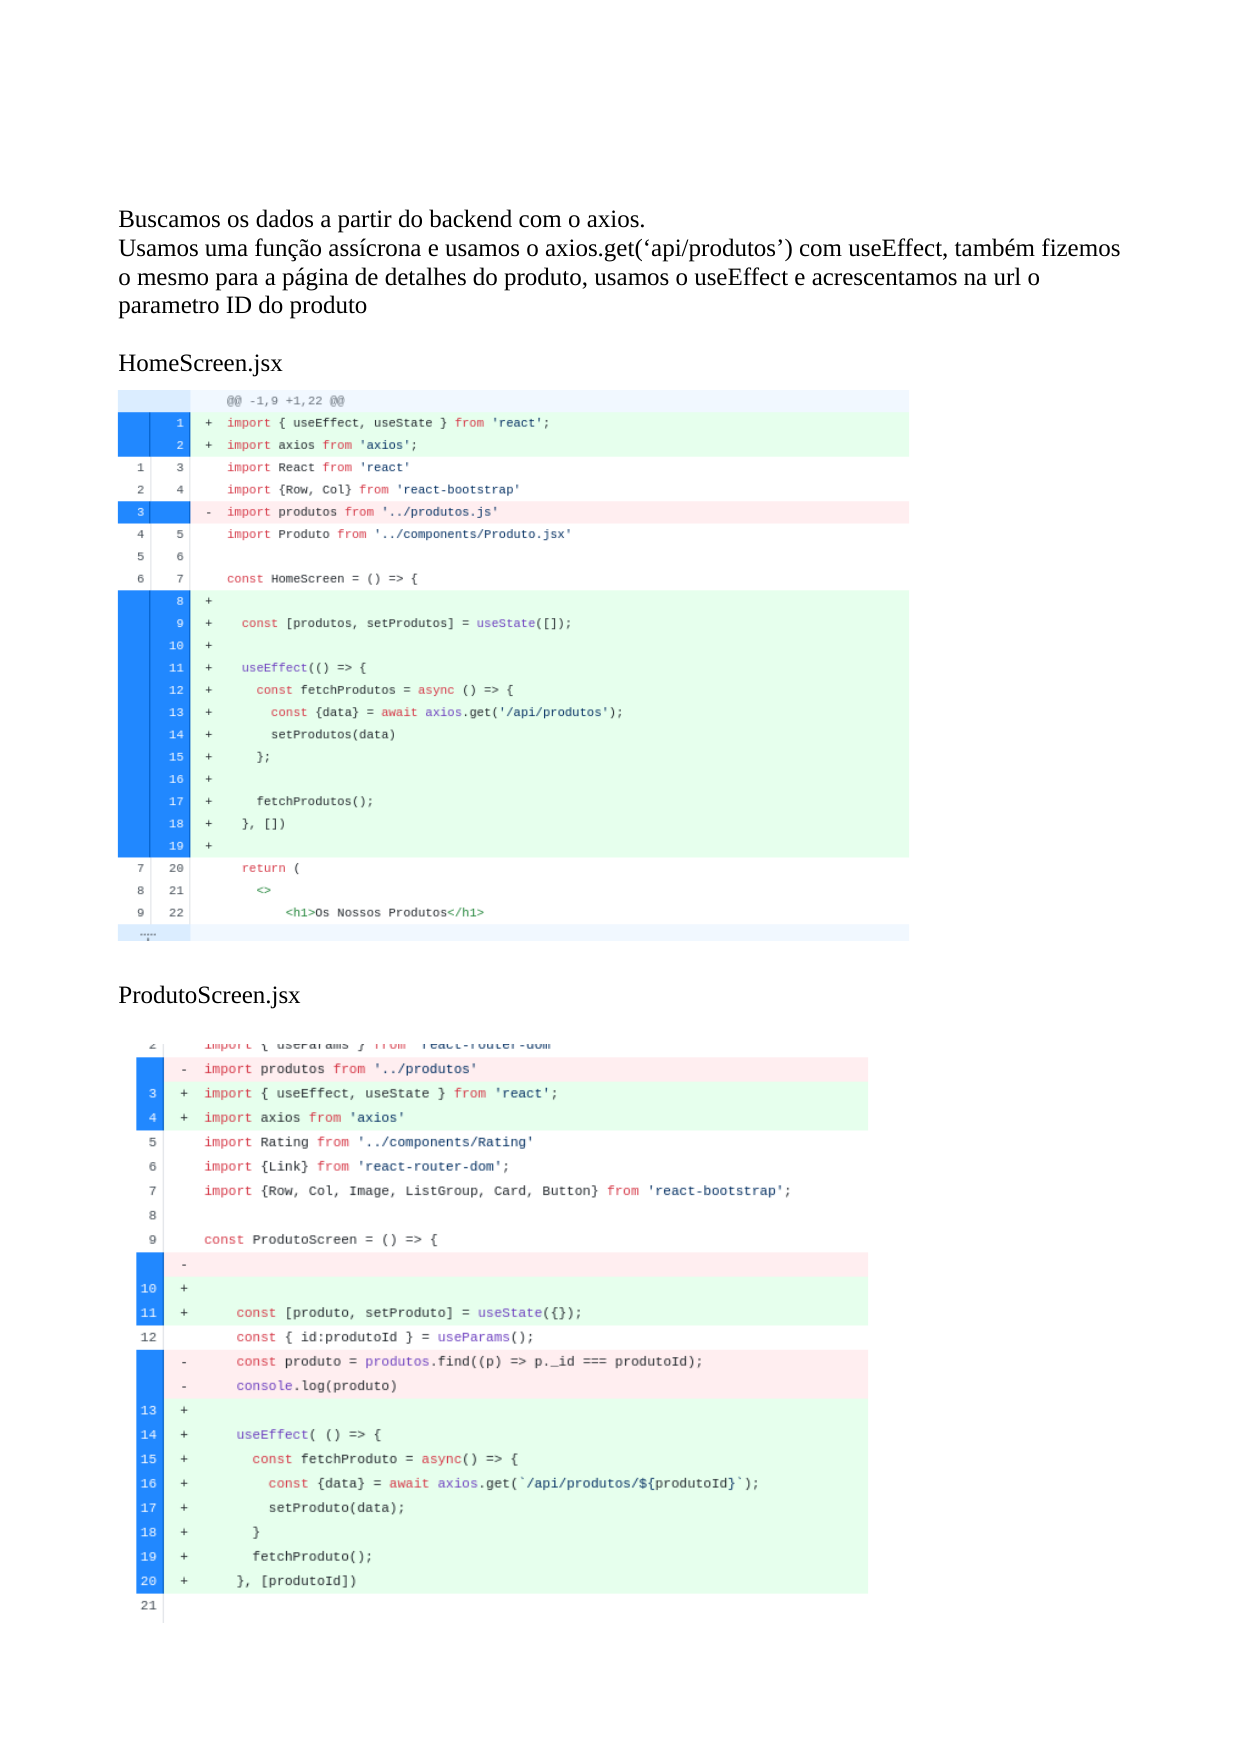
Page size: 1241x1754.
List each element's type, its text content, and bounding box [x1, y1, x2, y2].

text HomeScreen.jsx [118, 348, 1122, 377]
text Usamos uma função assícrona e usamos o axios.get(‘api/produtos’) com useEffect, também fizemos o mesmo para a página de detalhes do produto, usamos o useEffect e acrescentamos na url o parametro ID do produto [118, 233, 1122, 319]
text ProdutoScreen.jsx [118, 981, 1122, 1009]
text Buscamos os dados a partir do backend com o axios. [118, 204, 1122, 233]
picture [136, 1044, 869, 1623]
picture [117, 390, 910, 941]
